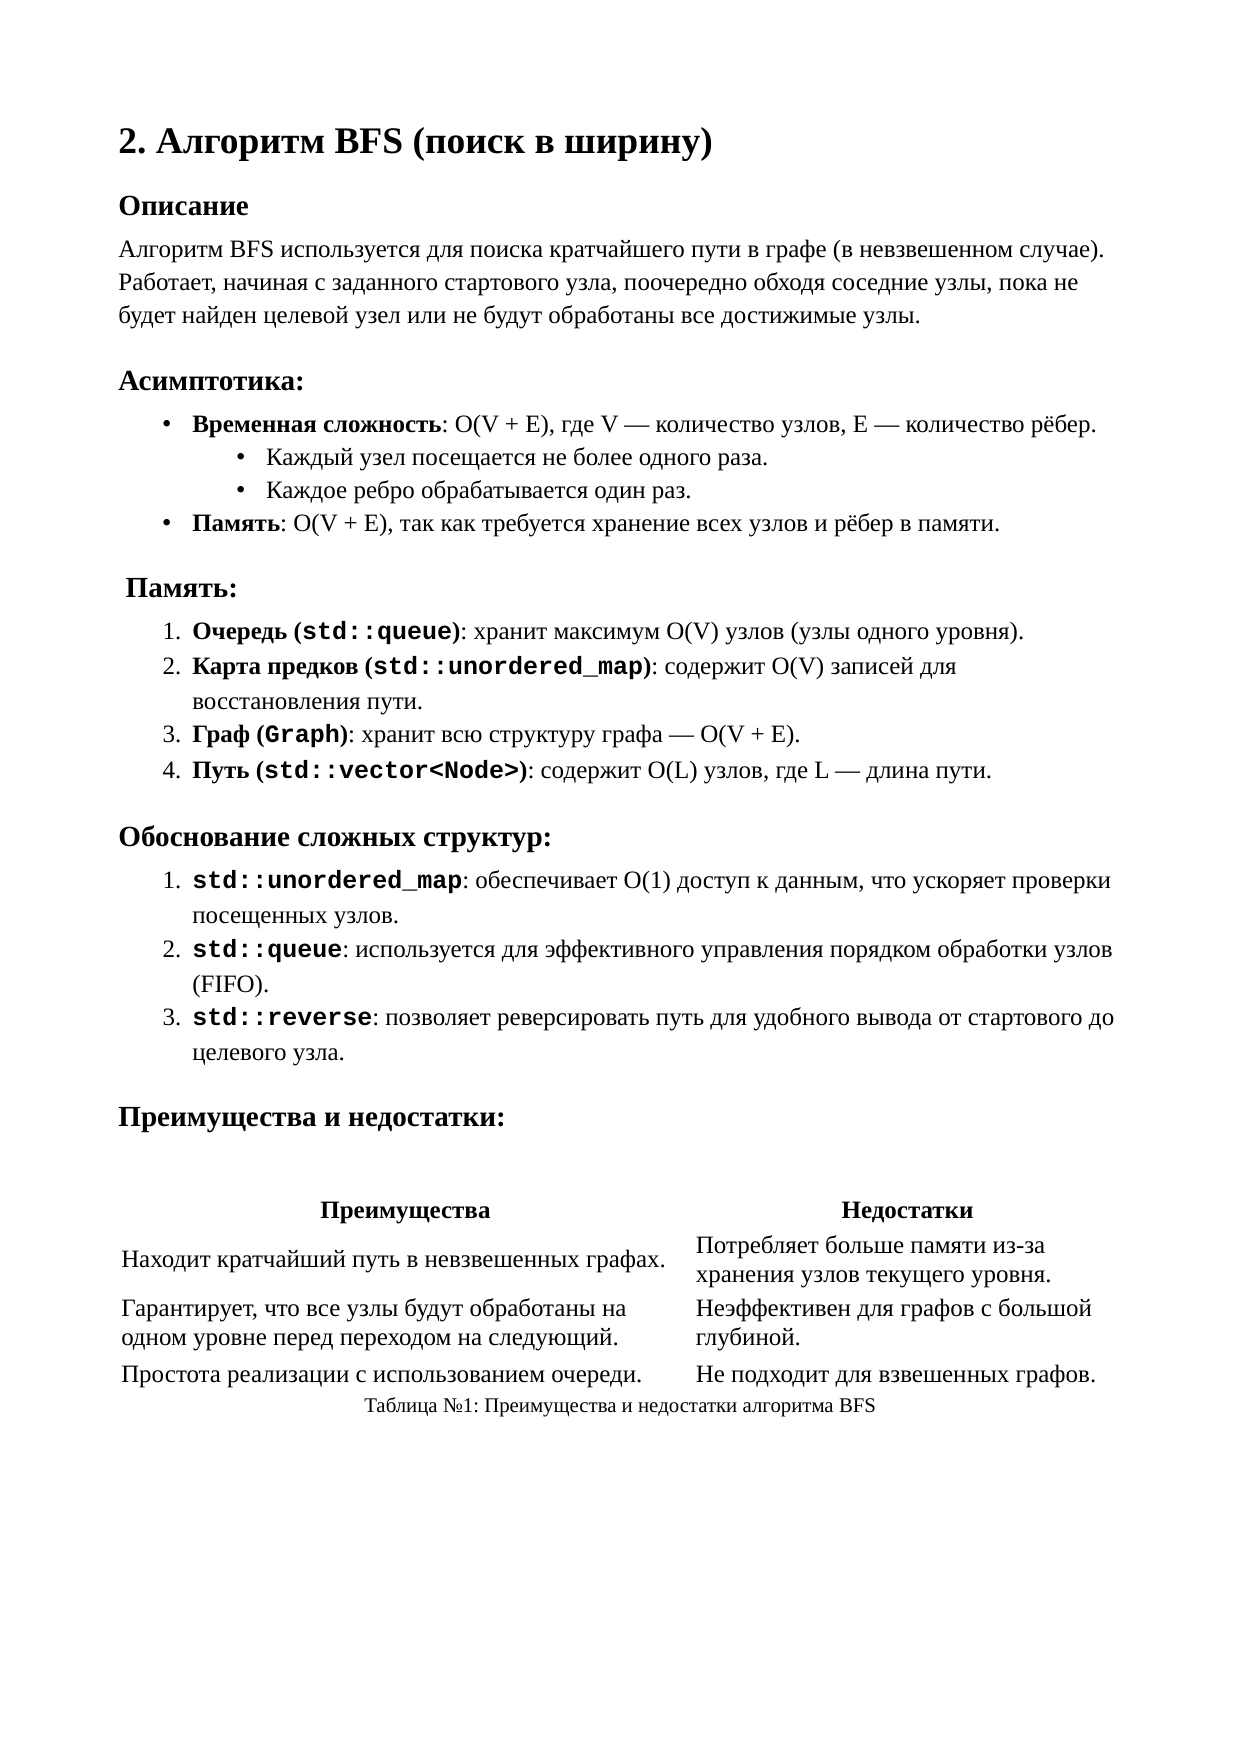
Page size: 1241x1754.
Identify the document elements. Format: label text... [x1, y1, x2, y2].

subtitle Обоснование сложных структур: [118, 819, 1122, 853]
list std::reverse: позволяет реверсировать путь для удобного вывода от стартового до целевого узла. [162, 1002, 1122, 1066]
text Алгоритм BFS используется для поиска кратчайшего пути в графе (в невзвешенном случае). Работает, начиная с заданного стартового узла, поочередно обходя соседние узлы, пока не будет найден целевой узел или не будут обработаны все достижимые узлы. [118, 234, 1122, 329]
table_cell Находит кратчайший путь в невзвешенных графах. [118, 1227, 693, 1291]
list std::unordered_map: обеспечивает O(1) доступ к данным, что ускоряет проверки посещенных узлов. [162, 866, 1122, 929]
list Очередь (std::queue): хранит максимум O(V) узлов (узлы одного уровня). [162, 616, 1122, 647]
subtitle Память: [118, 570, 1122, 603]
text Таблица №1: Преимущества и недостатки алгоритма BFS [118, 1393, 1122, 1417]
table_cell Не подходит для взвешенных графов. [693, 1354, 1122, 1393]
table_cell Неэффективен для графов с большой глубиной. [693, 1291, 1122, 1354]
subtitle Описание [118, 188, 1122, 222]
list Граф (Graph): хранит всю структуру графа — O(V + E). [162, 719, 1122, 750]
table_header Недостатки [693, 1193, 1122, 1227]
list Каждое ребро обрабатывается один раз. [236, 475, 1122, 503]
subtitle Преимущества и недостатки: [118, 1099, 1122, 1133]
list std::queue: используется для эффективного управления порядком обработки узлов (FIFO). [162, 934, 1122, 997]
list Каждый узел посещается не более одного раза. [236, 442, 1122, 470]
list Путь (std::vector<Node>): содержит O(L) узлов, где L — длина пути. [162, 755, 1122, 786]
table_header Преимущества [118, 1193, 693, 1227]
table_cell Гарантирует, что все узлы будут обработаны на одном уровне перед переходом на следующий. [118, 1291, 693, 1354]
table_cell Простота реализации с использованием очереди. [118, 1354, 693, 1393]
list Карта предков (std::unordered_map): содержит O(V) записей для восстановления пути. [162, 651, 1122, 715]
list Временная сложность: O(V + E), где V — количество узлов, E — количество рёбер. [162, 409, 1122, 437]
subtitle 2. Алгоритм BFS (поиск в ширину) [118, 118, 1122, 161]
subtitle Асимптотика: [118, 363, 1122, 396]
table_cell Потребляет больше памяти из-за хранения узлов текущего уровня. [693, 1227, 1122, 1291]
list Память: O(V + E), так как требуется хранение всех узлов и рёбер в памяти. [162, 508, 1122, 536]
